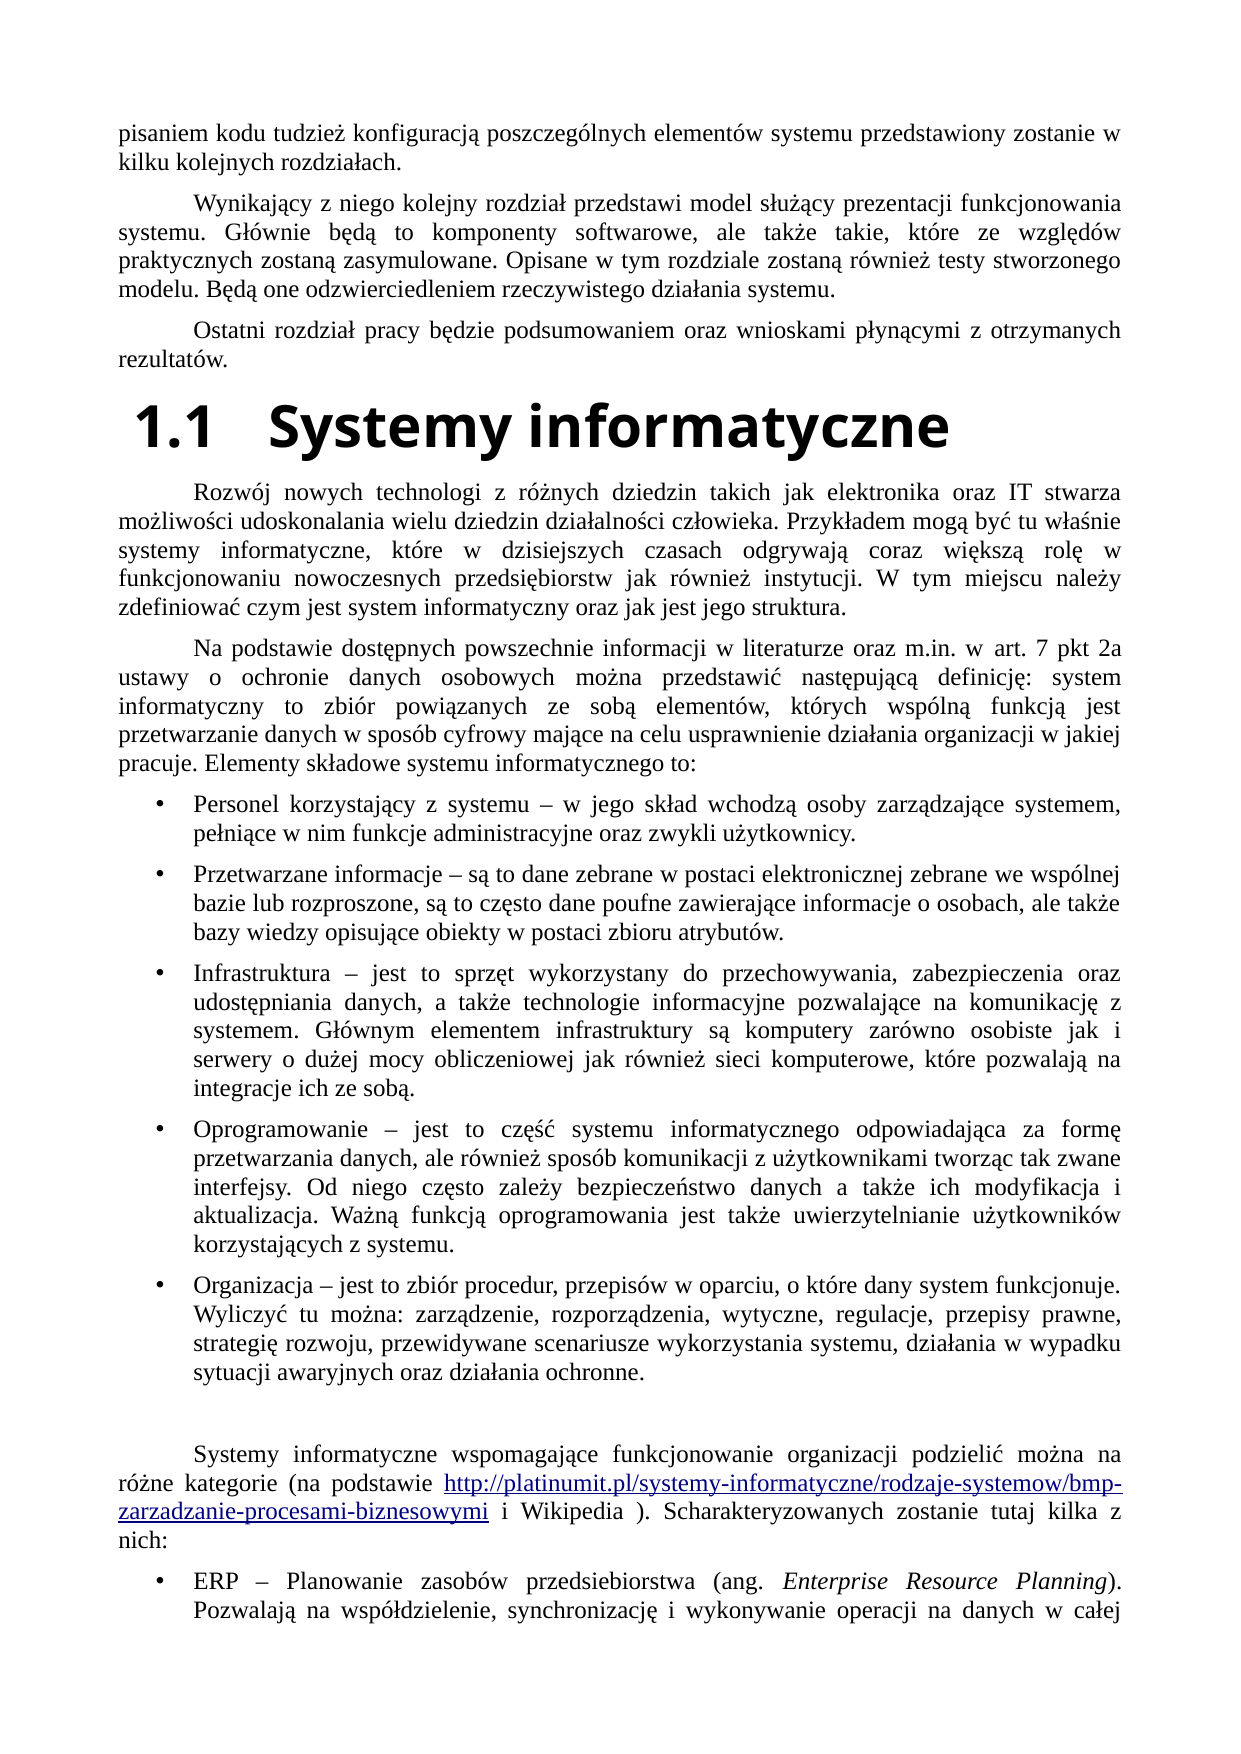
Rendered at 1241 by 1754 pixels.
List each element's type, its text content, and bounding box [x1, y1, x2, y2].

list Infrastruktura – jest to sprzęt wykorzystany do przechowywania, zabezpieczenia oraz udostępniania danych, a także technologie informacyjne pozwalające na komunikację z systemem. Głównym elementem infrastruktury są komputery zarówno osobiste jak i serwery o dużej mocy obliczeniowej jak również sieci komputerowe, które pozwalają na integracje ich ze sobą. [156, 958, 1122, 1102]
text Rozwój nowych technologi z różnych dziedzin takich jak elektronika oraz IT stwarza możliwości udoskonalania wielu dziedzin działalności człowieka. Przykładem mogą być tu właśnie systemy informatyczne, które w dzisiejszych czasach odgrywają coraz większą rolę w funkcjonowaniu nowoczesnych przedsiębiorstw jak również instytucji. W tym miejscu należy zdefiniować czym jest system informatyczny oraz jak jest jego struktura. [118, 477, 1122, 621]
text Ostatni rozdział pracy będzie podsumowaniem oraz wnioskami płynącymi z otrzymanych rezultatów. [118, 315, 1122, 373]
list Oprogramowanie – jest to część systemu informatycznego odpowiadająca za formę przetwarzania danych, ale również sposób komunikacji z użytkownikami tworząc tak zwane interfejsy. Od niego często zależy bezpieczeństwo danych a także ich modyfikacja i aktualizacja. Ważną funkcją oprogramowania jest także uwierzytelnianie użytkowników korzystających z systemu. [156, 1114, 1122, 1258]
list Przetwarzane informacje – są to dane zebrane w postaci elektronicznej zebrane we wspólnej bazie lub rozproszone, są to często dane poufne zawierające informacje o osobach, ale także bazy wiedzy opisujące obiekty w postaci zbioru atrybutów. [156, 859, 1122, 946]
text Systemy informatyczne wspomagające funkcjonowanie organizacji podzielić można na różne kategorie (na podstawie http://platinumit.pl/systemy-informatyczne/rodzaje-systemow/bmp-zarzadzanie-procesami-biznesowymi i Wikipedia ). Scharakteryzowanych zostanie tutaj kilka z nich: [118, 1439, 1122, 1554]
list Organizacja – jest to zbiór procedur, przepisów w oparciu, o które dany system funkcjonuje. Wyliczyć tu można: zarządzenie, rozporządzenia, wytyczne, regulacje, przepisy prawne, strategię rozwoju, przewidywane scenariusze wykorzystania systemu, działania w wypadku sytuacji awaryjnych oraz działania ochronne. [156, 1270, 1122, 1385]
text Na podstawie dostępnych powszechnie informacji w literaturze oraz m.in. w art. 7 pkt 2a ustawy o ochronie danych osobowych można przedstawić następującą definicję: system informatyczny to zbiór powiązanych ze sobą elementów, których wspólną funkcją jest przetwarzanie danych w sposób cyfrowy mające na celu usprawnienie działania organizacji w jakiej pracuje. Elementy składowe systemu informatycznego to: [118, 633, 1122, 777]
list ERP – Planowanie zasobów przedsiebiorstwa (ang. Enterprise Resource Planning). Pozwalają na współdzielenie, synchronizację i wykonywanie operacji na danych w całej [156, 1566, 1122, 1624]
text Wynikający z niego kolejny rozdział przedstawi model służący prezentacji funkcjonowania systemu. Głównie będą to komponenty softwarowe, ale także takie, które ze względów praktycznych zostaną zasymulowane. Opisane w tym rozdziale zostaną również testy stworzonego modelu. Będą one odzwierciedleniem rzeczywistego działania systemu. [118, 188, 1122, 303]
text pisaniem kodu tudzież konfiguracją poszczególnych elementów systemu przedstawiony zostanie w kilku kolejnych rozdziałach. [118, 118, 1122, 176]
subtitle Systemy informatyczne [118, 385, 1122, 465]
list Personel korzystający z systemu – w jego skład wchodzą osoby zarządzające systemem, pełniące w nim funkcje administracyjne oraz zwykli użytkownicy. [156, 789, 1122, 847]
